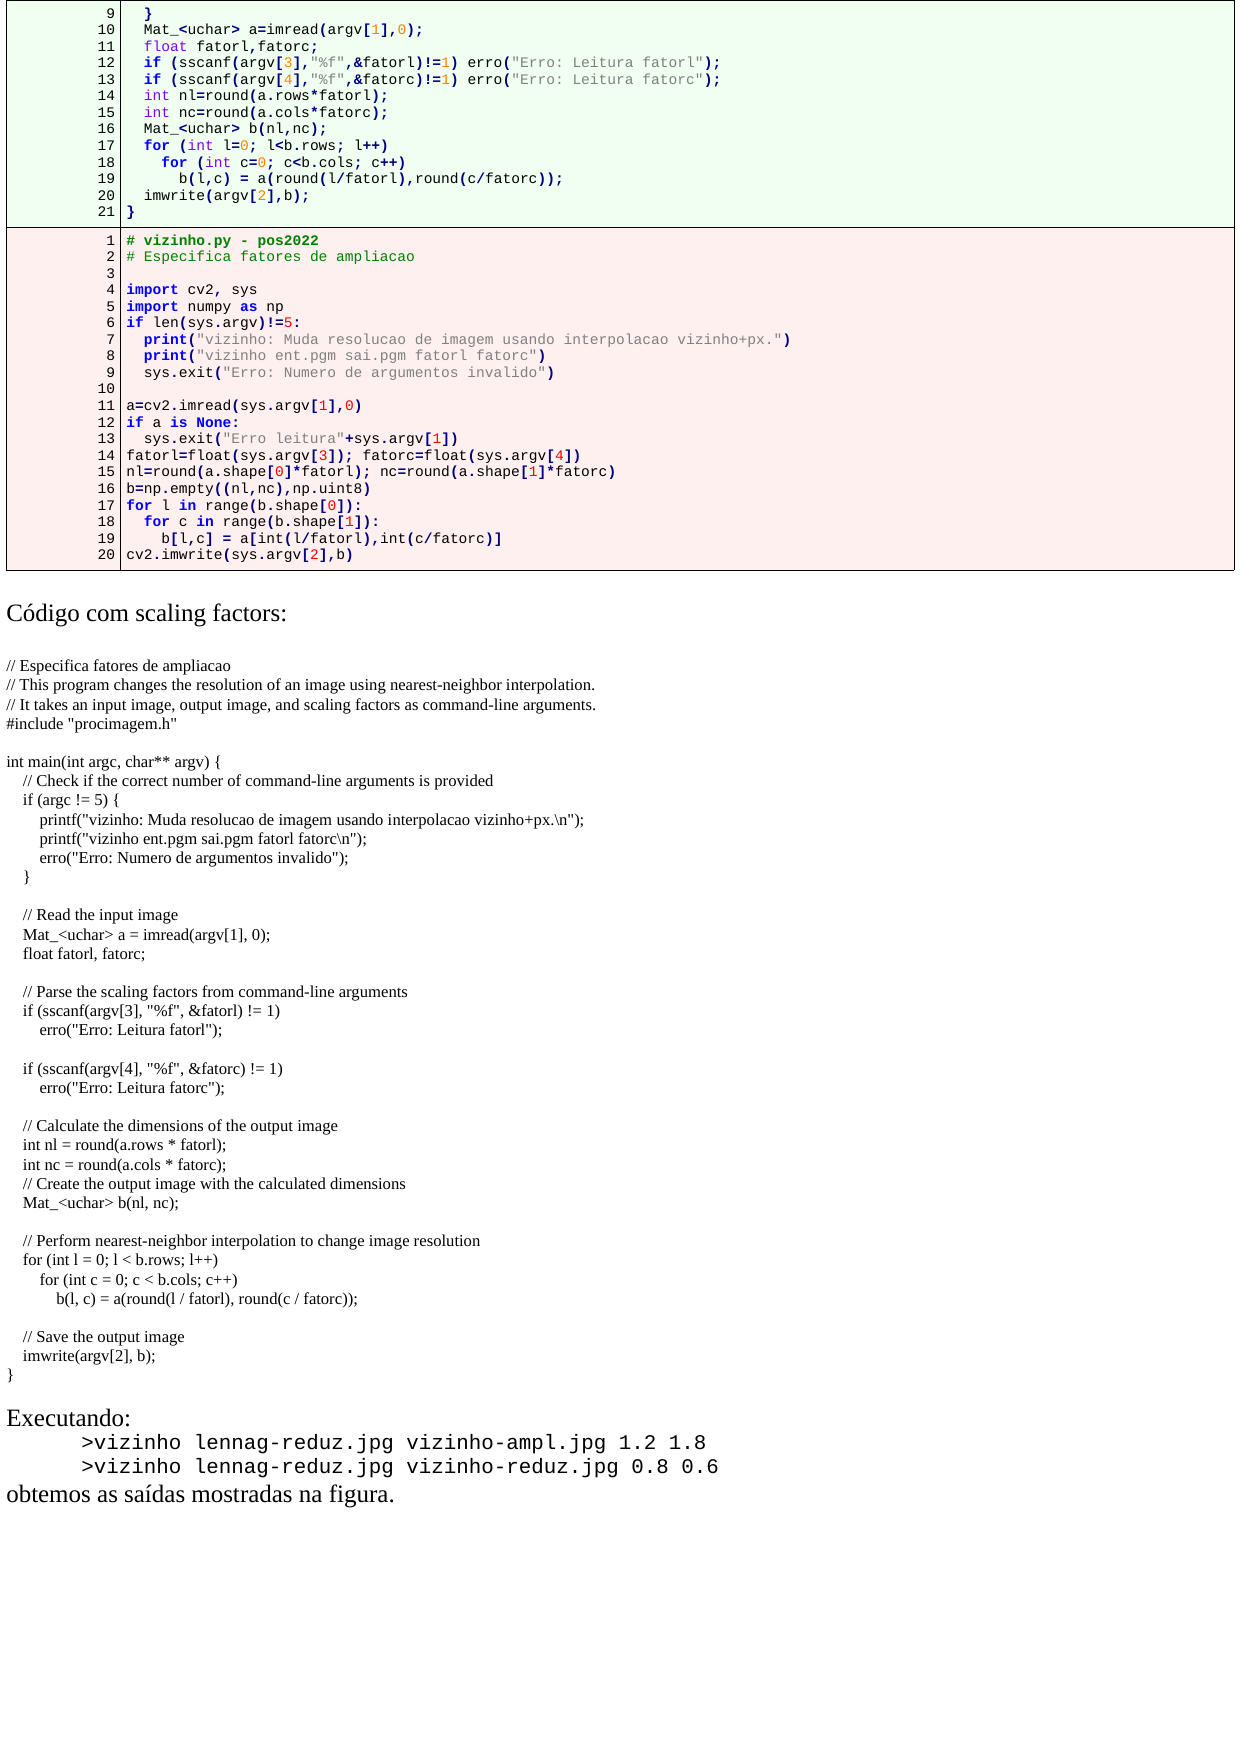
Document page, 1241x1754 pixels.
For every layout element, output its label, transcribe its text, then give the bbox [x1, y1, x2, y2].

text // This program changes the resolution of an image using nearest-neighbor interpolation. [6, 675, 1234, 694]
text #include "procimagem.h" [6, 713, 1234, 733]
text imwrite(argv[2], b); [6, 1346, 1234, 1365]
text >vizinho lennag-reduz.jpg vizinho-ampl.jpg 1.2 1.8 [6, 1432, 1234, 1456]
text } [6, 1365, 1234, 1384]
text for (int c = 0; c < b.cols; c++) [6, 1269, 1234, 1288]
text obtemos as saídas mostradas na figura. [6, 1479, 1234, 1508]
text int nl = round(a.rows * fatorl); [6, 1135, 1234, 1154]
text int nc = round(a.cols * fatorc); [6, 1154, 1234, 1173]
text // Check if the correct number of command-line arguments is provided [6, 771, 1234, 790]
text if (argc != 5) { [6, 790, 1234, 809]
table_cell } Mat_<uchar> a=imread(argv[1],0); float fatorl,fatorc; if (sscanf(argv[3],"%f",&fatorl)!=1) erro("Erro: Leitura fatorl"); if (sscanf(argv[4],"%f",&fatorc)!=1) erro("Erro: Leitura fatorc"); int nl=round(a.rows*fatorl); int nc=round(a.cols*fatorc); Mat_<uchar> b(nl,nc); for (int l=0; l<b.rows; l++) for (int c=0; c<b.cols; c++) b(l,c) = a(round(l/fatorl),round(c/fatorc)); imwrite(argv[2],b); } [121, 1, 1234, 227]
text // Especifica fatores de ampliacao [6, 656, 1234, 675]
text Código com scaling factors: [6, 598, 1234, 627]
text // Create the output image with the calculated dimensions [6, 1173, 1234, 1193]
text // It takes an input image, output image, and scaling factors as command-line arguments. [6, 694, 1234, 713]
table_cell 9 10 11 12 13 14 15 16 17 18 19 20 21 [7, 1, 120, 227]
text for (int l = 0; l < b.rows; l++) [6, 1250, 1234, 1269]
text printf("vizinho: Muda resolucao de imagem usando interpolacao vizinho+px.\n"); [6, 809, 1234, 828]
text erro("Erro: Leitura fatorl"); [6, 1020, 1234, 1039]
text if (sscanf(argv[4], "%f", &fatorc) != 1) [6, 1058, 1234, 1078]
text // Parse the scaling factors from command-line arguments [6, 982, 1234, 1001]
text } [6, 867, 1234, 886]
text // Perform nearest-neighbor interpolation to change image resolution [6, 1231, 1234, 1250]
table_cell 1 2 3 4 5 6 7 8 9 10 11 12 13 14 15 16 17 18 19 20 [7, 228, 120, 570]
text float fatorl, fatorc; [6, 943, 1234, 963]
text >vizinho lennag-reduz.jpg vizinho-reduz.jpg 0.8 0.6 [6, 1456, 1234, 1479]
text if (sscanf(argv[3], "%f", &fatorl) != 1) [6, 1001, 1234, 1020]
text // Save the output image [6, 1327, 1234, 1346]
text erro("Erro: Numero de argumentos invalido"); [6, 848, 1234, 867]
table_cell # vizinho.py - pos2022 # Especifica fatores de ampliacao import cv2, sys import numpy as np if len(sys.argv)!=5: print("vizinho: Muda resolucao de imagem usando interpolacao vizinho+px.") print("vizinho ent.pgm sai.pgm fatorl fatorc") sys.exit("Erro: Numero de argumentos invalido") a=cv2.imread(sys.argv[1],0) if a is None: sys.exit("Erro leitura"+sys.argv[1]) fatorl=float(sys.argv[3]); fatorc=float(sys.argv[4]) nl=round(a.shape[0]*fatorl); nc=round(a.shape[1]*fatorc) b=np.empty((nl,nc),np.uint8) for l in range(b.shape[0]): for c in range(b.shape[1]): b[l,c] = a[int(l/fatorl),int(c/fatorc)] cv2.imwrite(sys.argv[2],b) [121, 228, 1234, 570]
text Mat_<uchar> b(nl, nc); [6, 1193, 1234, 1212]
text int main(int argc, char** argv) { [6, 752, 1234, 771]
text b(l, c) = a(round(l / fatorl), round(c / fatorc)); [6, 1288, 1234, 1308]
text erro("Erro: Leitura fatorc"); [6, 1078, 1234, 1097]
text // Read the input image [6, 905, 1234, 924]
text Mat_<uchar> a = imread(argv[1], 0); [6, 924, 1234, 943]
text Executando: [6, 1403, 1234, 1432]
text // Calculate the dimensions of the output image [6, 1116, 1234, 1135]
text printf("vizinho ent.pgm sai.pgm fatorl fatorc\n"); [6, 828, 1234, 848]
